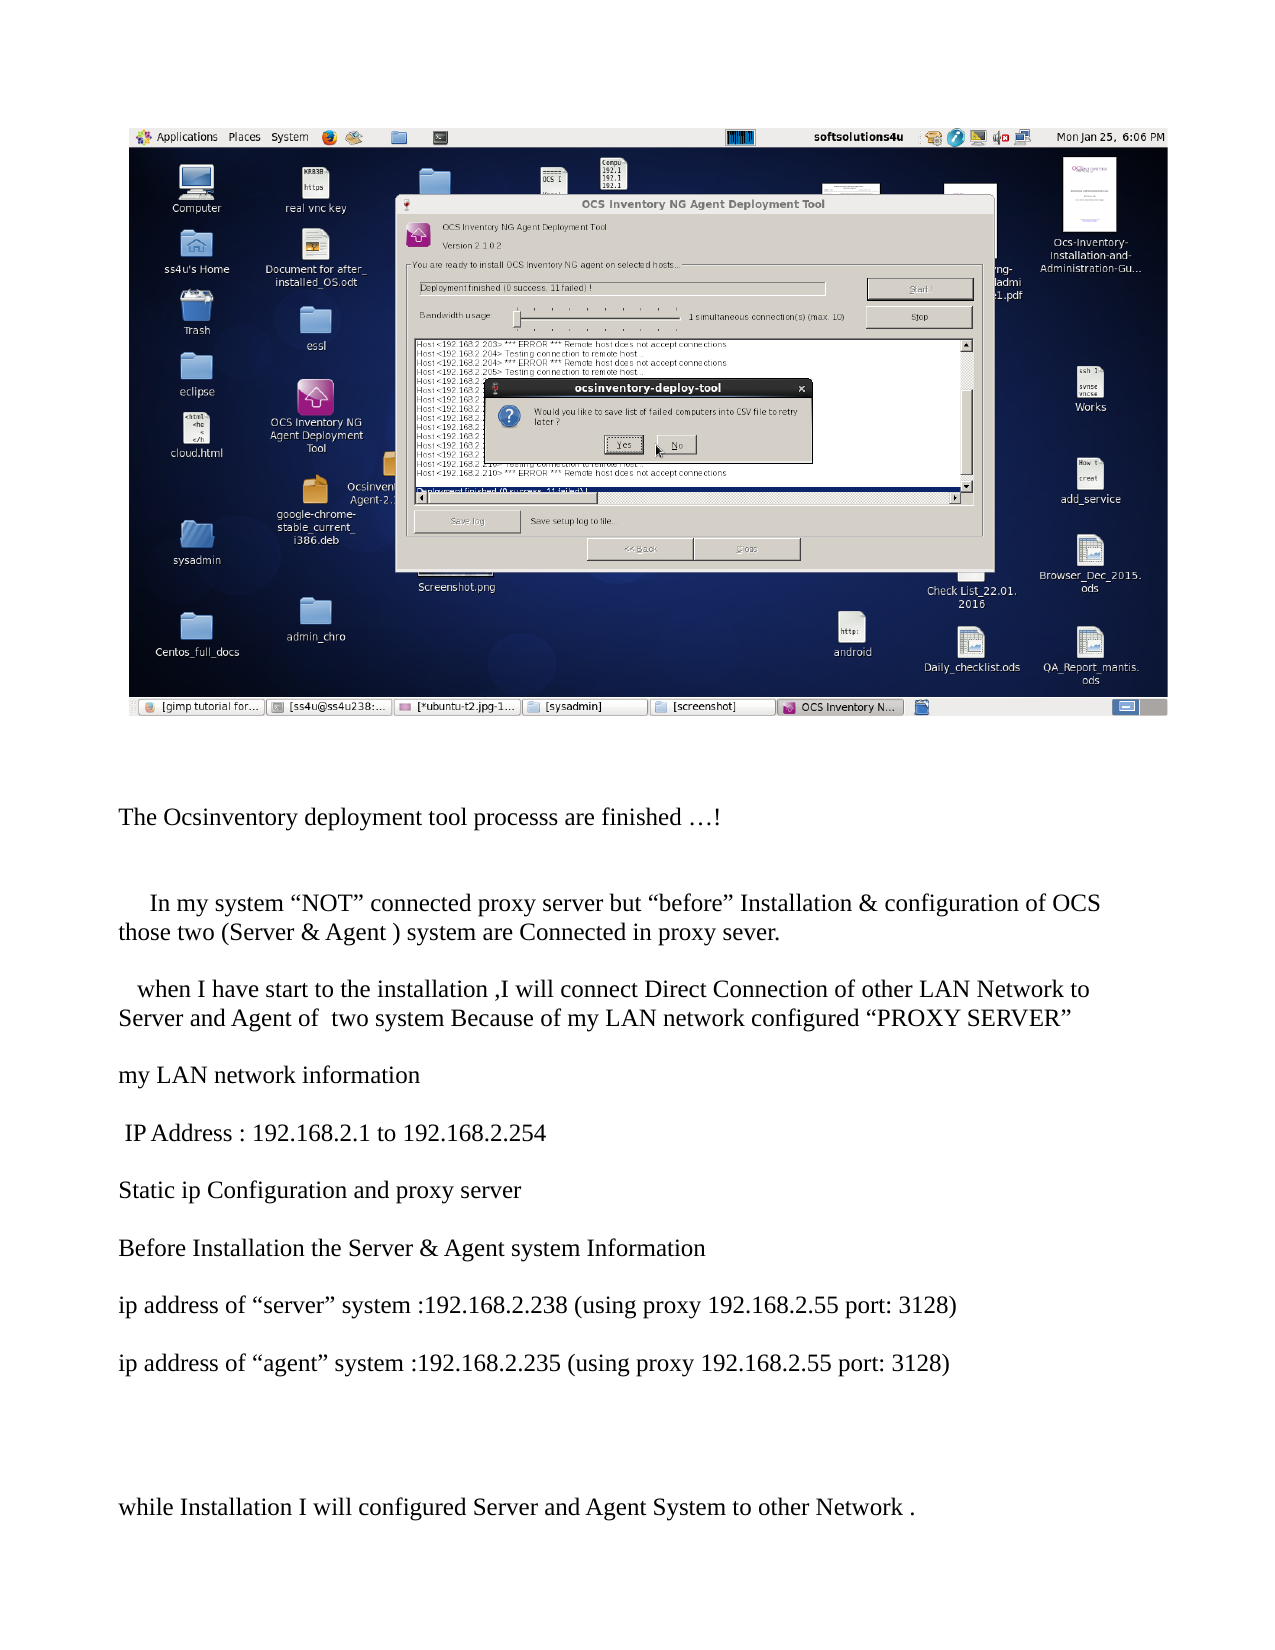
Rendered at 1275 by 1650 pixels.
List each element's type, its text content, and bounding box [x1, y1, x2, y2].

text The Ocsinventory deployment tool processs are finished …! [118, 802, 1157, 831]
text In my system “NOT” connected proxy server but “before” Installation & configuration of OCS those two (Server & Agent ) system are Connected in proxy sever. [118, 888, 1157, 946]
text Before Installation the Server & Agent system Information [118, 1233, 1157, 1262]
text when I have start to the installation ,I will connect Direct Connection of other LAN Network to Server and Agent of two system Because of my LAN network configured “PROXY SERVER” [118, 974, 1157, 1032]
text ip address of “agent” system :192.168.2.235 (using proxy 192.168.2.55 port: 3128) [118, 1348, 1157, 1377]
text ip address of “server” system :192.168.2.238 (using proxy 192.168.2.55 port: 3128) [118, 1291, 1157, 1319]
picture [129, 128, 1168, 716]
text IP Address : 192.168.2.1 to 192.168.2.254 [118, 1118, 1157, 1147]
text my LAN network information [118, 1061, 1157, 1089]
text while Installation I will configured Server and Agent System to other Network . [118, 1492, 1157, 1521]
text Static ip Configuration and proxy server [118, 1176, 1157, 1204]
